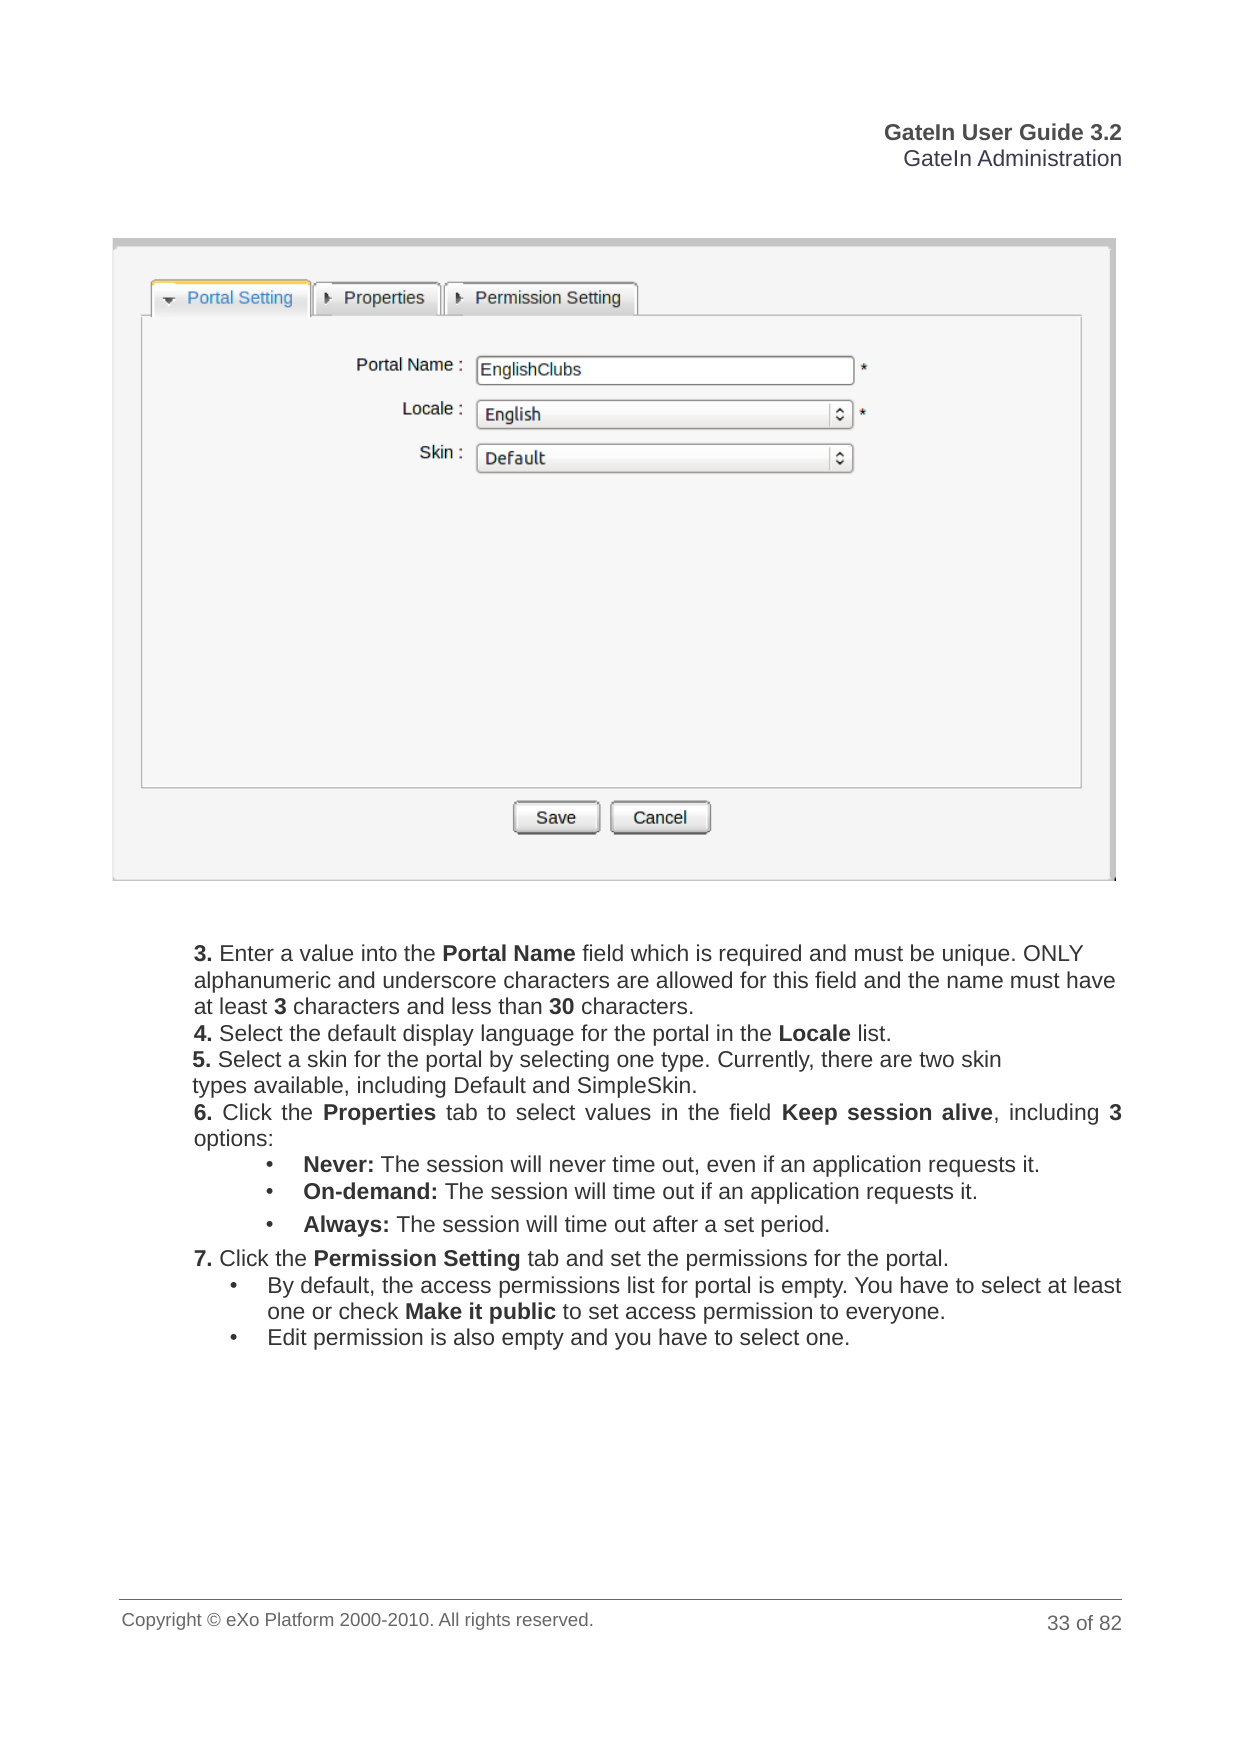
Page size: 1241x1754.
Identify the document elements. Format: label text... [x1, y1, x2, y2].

list On-demand: The session will time out if an application requests it. [266, 1178, 1122, 1204]
list 4. Select the default display language for the portal in the Locale list. [156, 1019, 1122, 1046]
list 6. Click the Properties tab to select values in the field Keep session alive, including 3 options: [156, 1098, 1122, 1151]
list 7. Click the Permission Setting tab and set the permissions for the portal. [156, 1245, 1122, 1272]
text 5. Select a skin for the portal by selecting one type. Currently, there are two skin types available, including Default and SimpleSkin. [118, 1046, 1122, 1098]
picture [112, 238, 1116, 881]
list Never: The session will never time out, even if an application requests it. [266, 1151, 1122, 1178]
list Edit permission is also empty and you have to select one. [229, 1324, 1122, 1351]
list 3. Enter a value into the Portal Name field which is required and must be unique. ONLY alphanumeric and underscore characters are allowed for this field and the name must have at least 3 characters and less than 30 characters. [156, 940, 1122, 1019]
list Always: The session will time out after a set period. [266, 1211, 1122, 1238]
list By default, the access permissions list for portal is empty. You have to select at least one or check Make it public to set access permission to everyone. [229, 1272, 1122, 1324]
